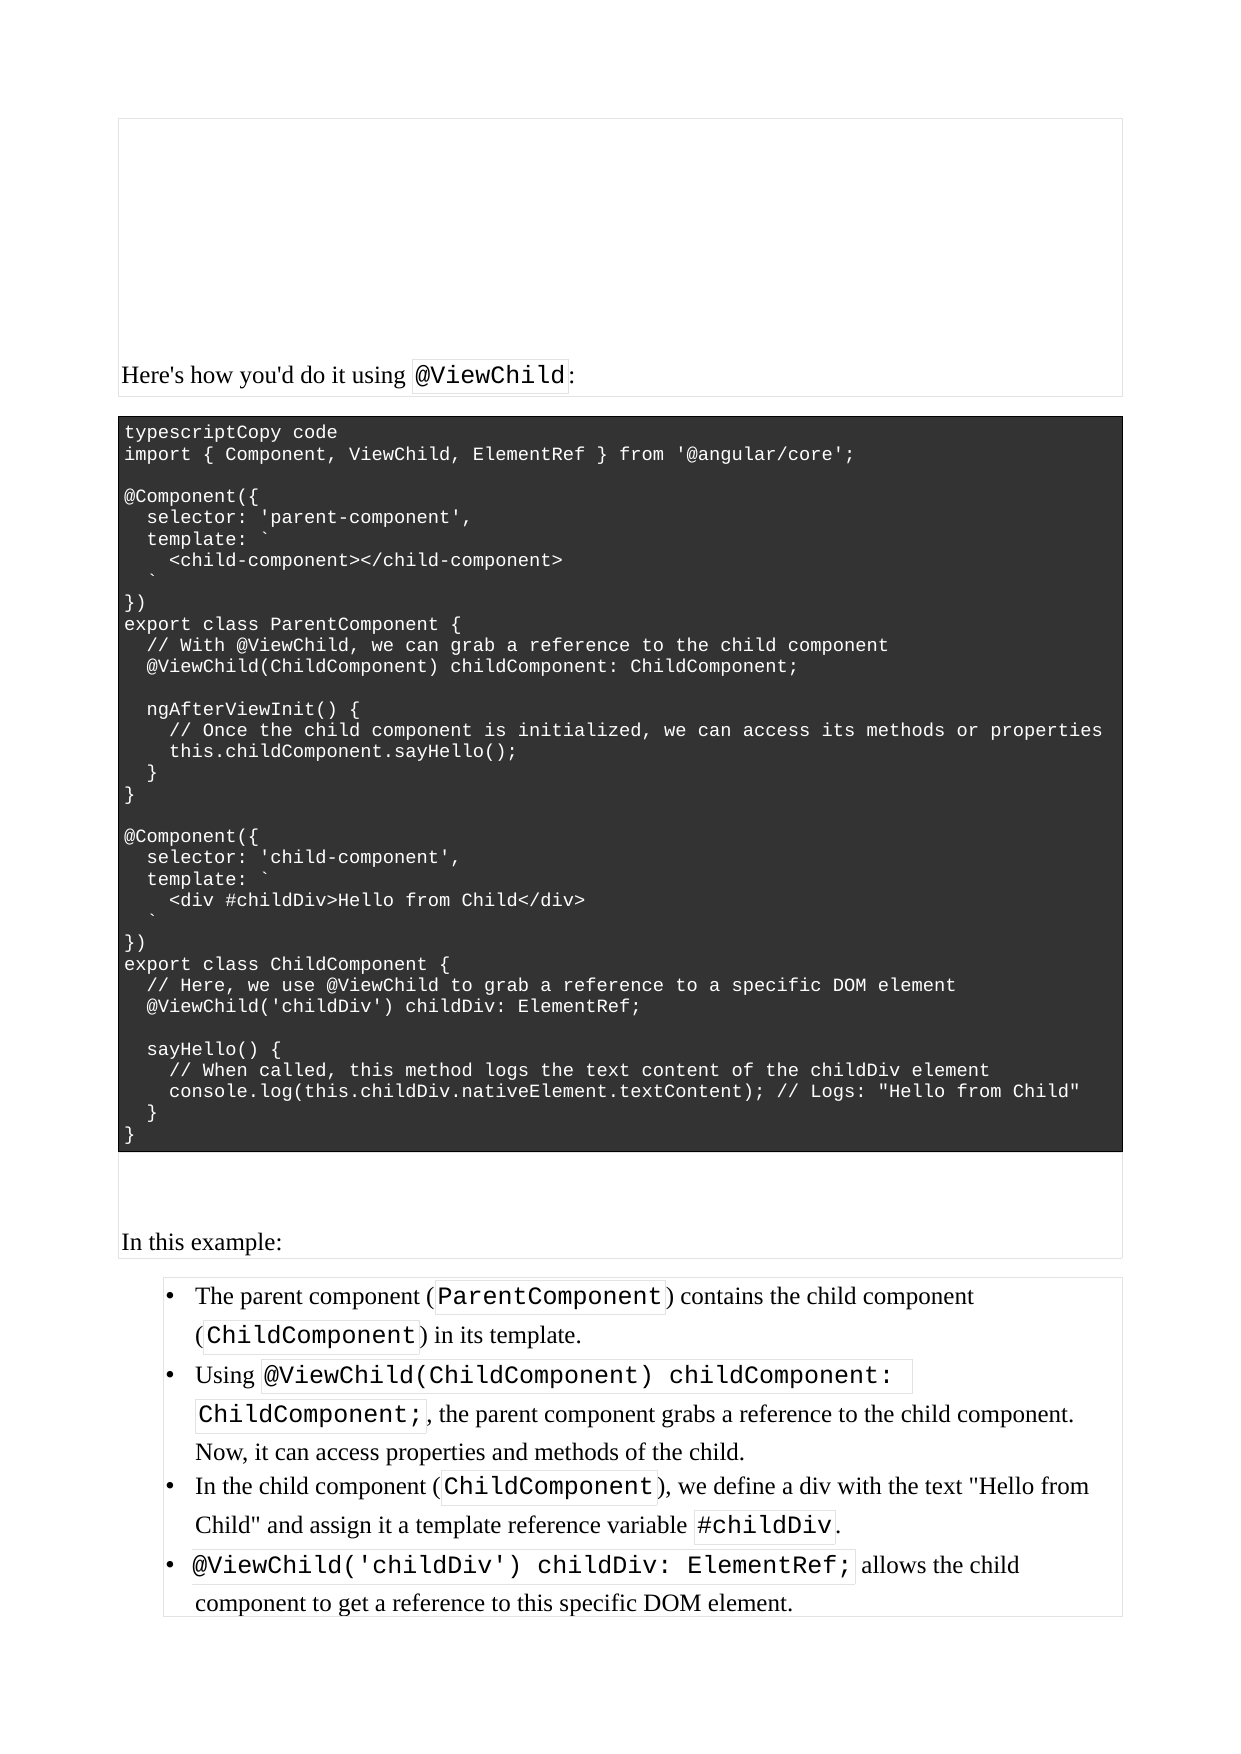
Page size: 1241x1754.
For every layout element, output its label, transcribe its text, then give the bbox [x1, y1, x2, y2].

list The parent component (ParentComponent) contains the child component (ChildComponent) in its template. [164, 1278, 1122, 1354]
list Using @ViewChild(ChildComponent) childComponent: ChildComponent;, the parent component grabs a reference to the child component. Now, it can access properties and methods of the child. [164, 1356, 1122, 1466]
list @ViewChild('childDiv') childDiv: ElementRef; allows the child component to get a reference to this specific DOM element. [164, 1546, 1122, 1616]
text In this example: [119, 1223, 1122, 1258]
table_header typescriptCopy code import { Component, ViewChild, ElementRef } from '@angular/core'; @Component({ selector: 'parent-component', template: ` <child-component></child-component> ` }) export class ParentComponent { // With @ViewChild, we can grab a reference to the child component @ViewChild(ChildComponent) childComponent: ChildComponent; ngAfterViewInit() { // Once the child component is initialized, we can access its methods or properties this.childComponent.sayHello(); } } @Component({ selector: 'child-component', template: ` <div #childDiv>Hello from Child</div> ` }) export class ChildComponent { // Here, we use @ViewChild to grab a reference to a specific DOM element @ViewChild('childDiv') childDiv: ElementRef; sayHello() { // When called, this method logs the text content of the childDiv element console.log(this.childDiv.nativeElement.textContent); // Logs: "Hello from Child" } } [119, 417, 1122, 1151]
list In the child component (ChildComponent), we define a div with the text "Hello from Child" and assign it a template reference variable #childDiv. [164, 1467, 1122, 1544]
text Here's how you'd do it using @ViewChild: [119, 356, 1122, 396]
